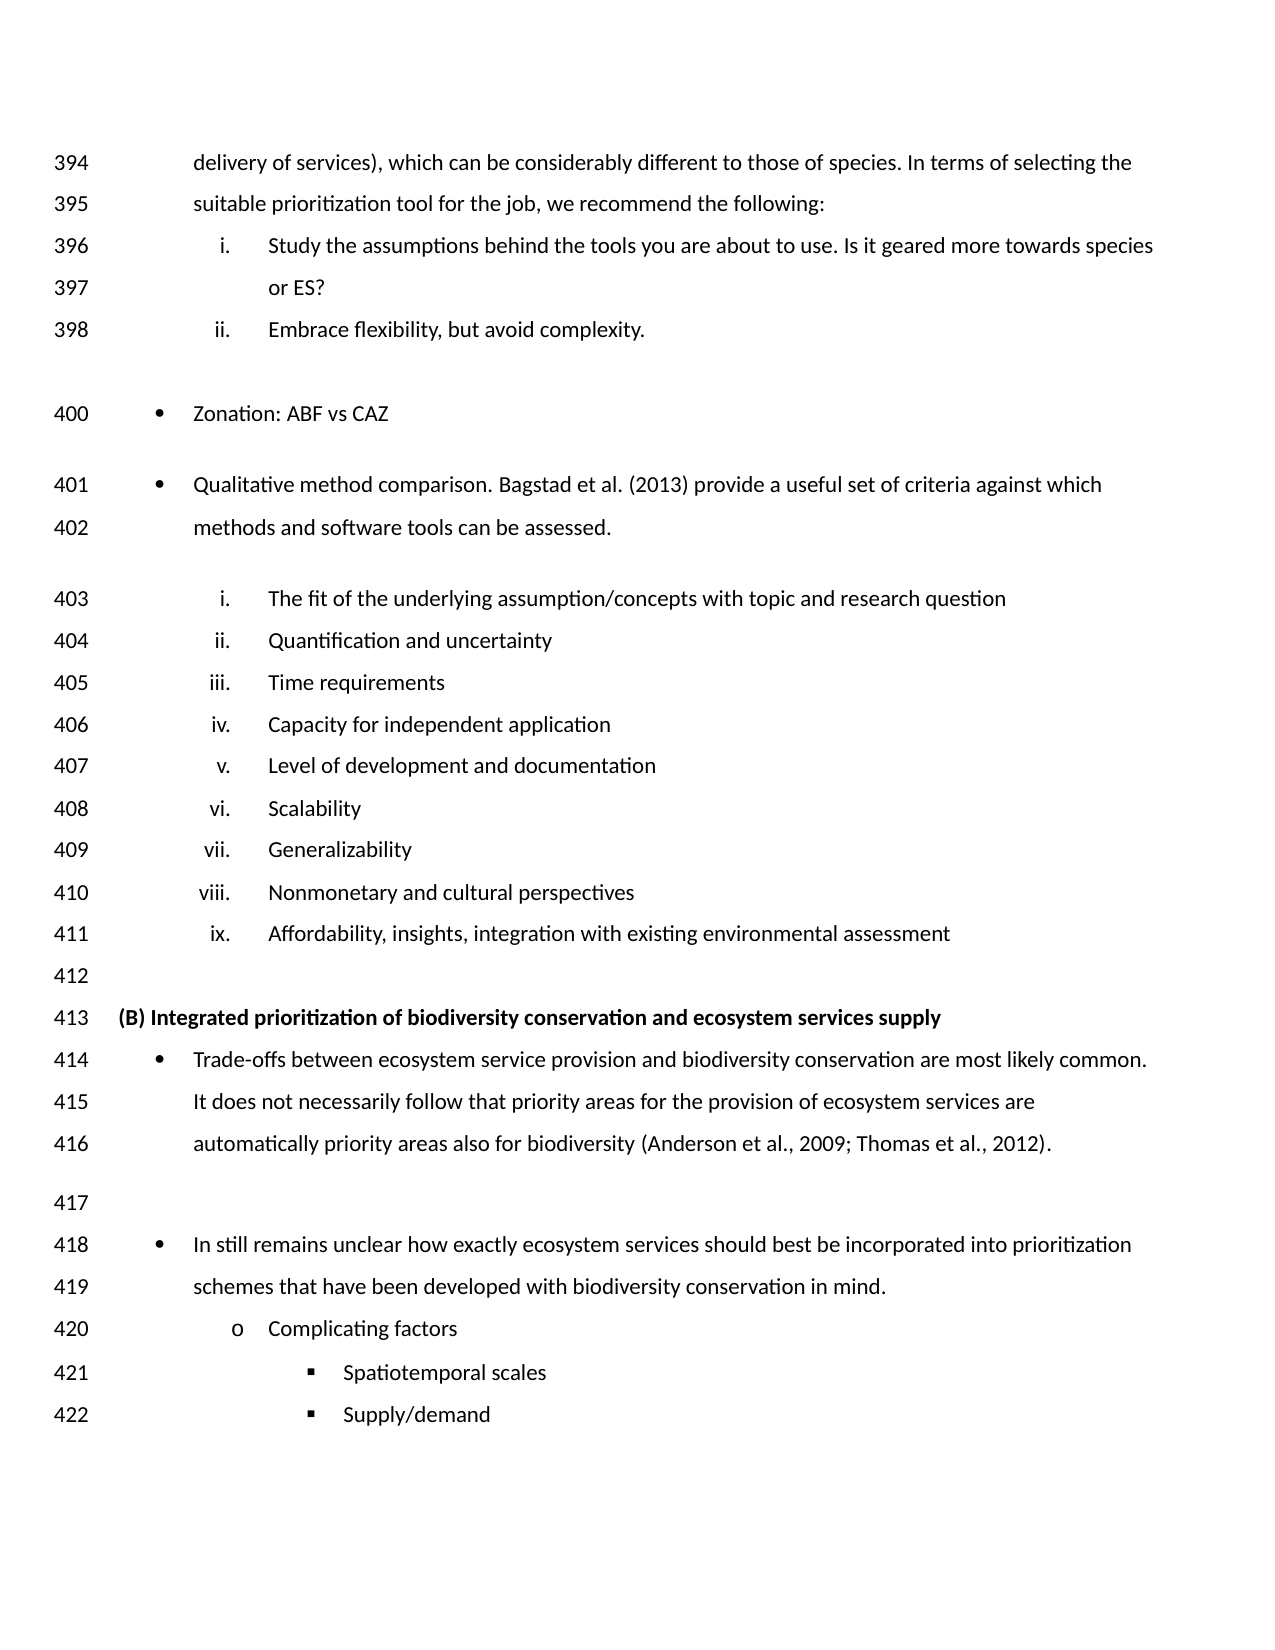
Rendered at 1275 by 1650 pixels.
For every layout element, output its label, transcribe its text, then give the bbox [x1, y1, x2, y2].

list Trade-offs between ecosystem service provision and biodiversity conservation are most likely common. It does not necessarily follow that priority areas for the provision of ecosystem services are automatically priority areas also for biodiversity (Anderson et al., 2009; Thomas et al., 2012). [156, 1046, 1157, 1157]
list Zonation: ABF vs CAZ [156, 399, 1157, 427]
list Quantification and uncertainty [231, 626, 1157, 654]
list Study the assumptions behind the tools you are about to use. Is it geared more towards species or ES? [231, 232, 1157, 302]
list Spatiotemporal scales [306, 1358, 1157, 1386]
list Generalizability [231, 836, 1157, 864]
list In still remains unclear how exactly ecosystem services should best be incorporated into prioritization schemes that have been developed with biodiversity conservation in mind. [156, 1230, 1157, 1300]
list Complicating factors [231, 1314, 1157, 1343]
list Scalability [231, 794, 1157, 822]
list Qualitative method comparison. Bagstad et al. (2013) provide a useful set of criteria against which methods and software tools can be assessed. [156, 471, 1157, 541]
list Supply/demand [306, 1400, 1157, 1428]
list Level of development and documentation [231, 752, 1157, 780]
subtitle (B) Integrated prioritization of biodiversity conservation and ecosystem services supply [118, 1003, 1157, 1032]
list Capacity for independent application [231, 710, 1157, 738]
list Embrace flexibility, but avoid complexity. [231, 316, 1157, 386]
list delivery of services), which can be considerably different to those of species. In terms of selecting the suitable prioritization tool for the job, we recommend the following: [156, 148, 1157, 218]
list The fit of the underlying assumption/concepts with topic and research question [231, 584, 1157, 612]
list Affordability, insights, integration with existing environmental assessment [231, 919, 1157, 948]
list Time requirements [231, 668, 1157, 696]
list Nonmonetary and cultural perspectives [231, 878, 1157, 906]
